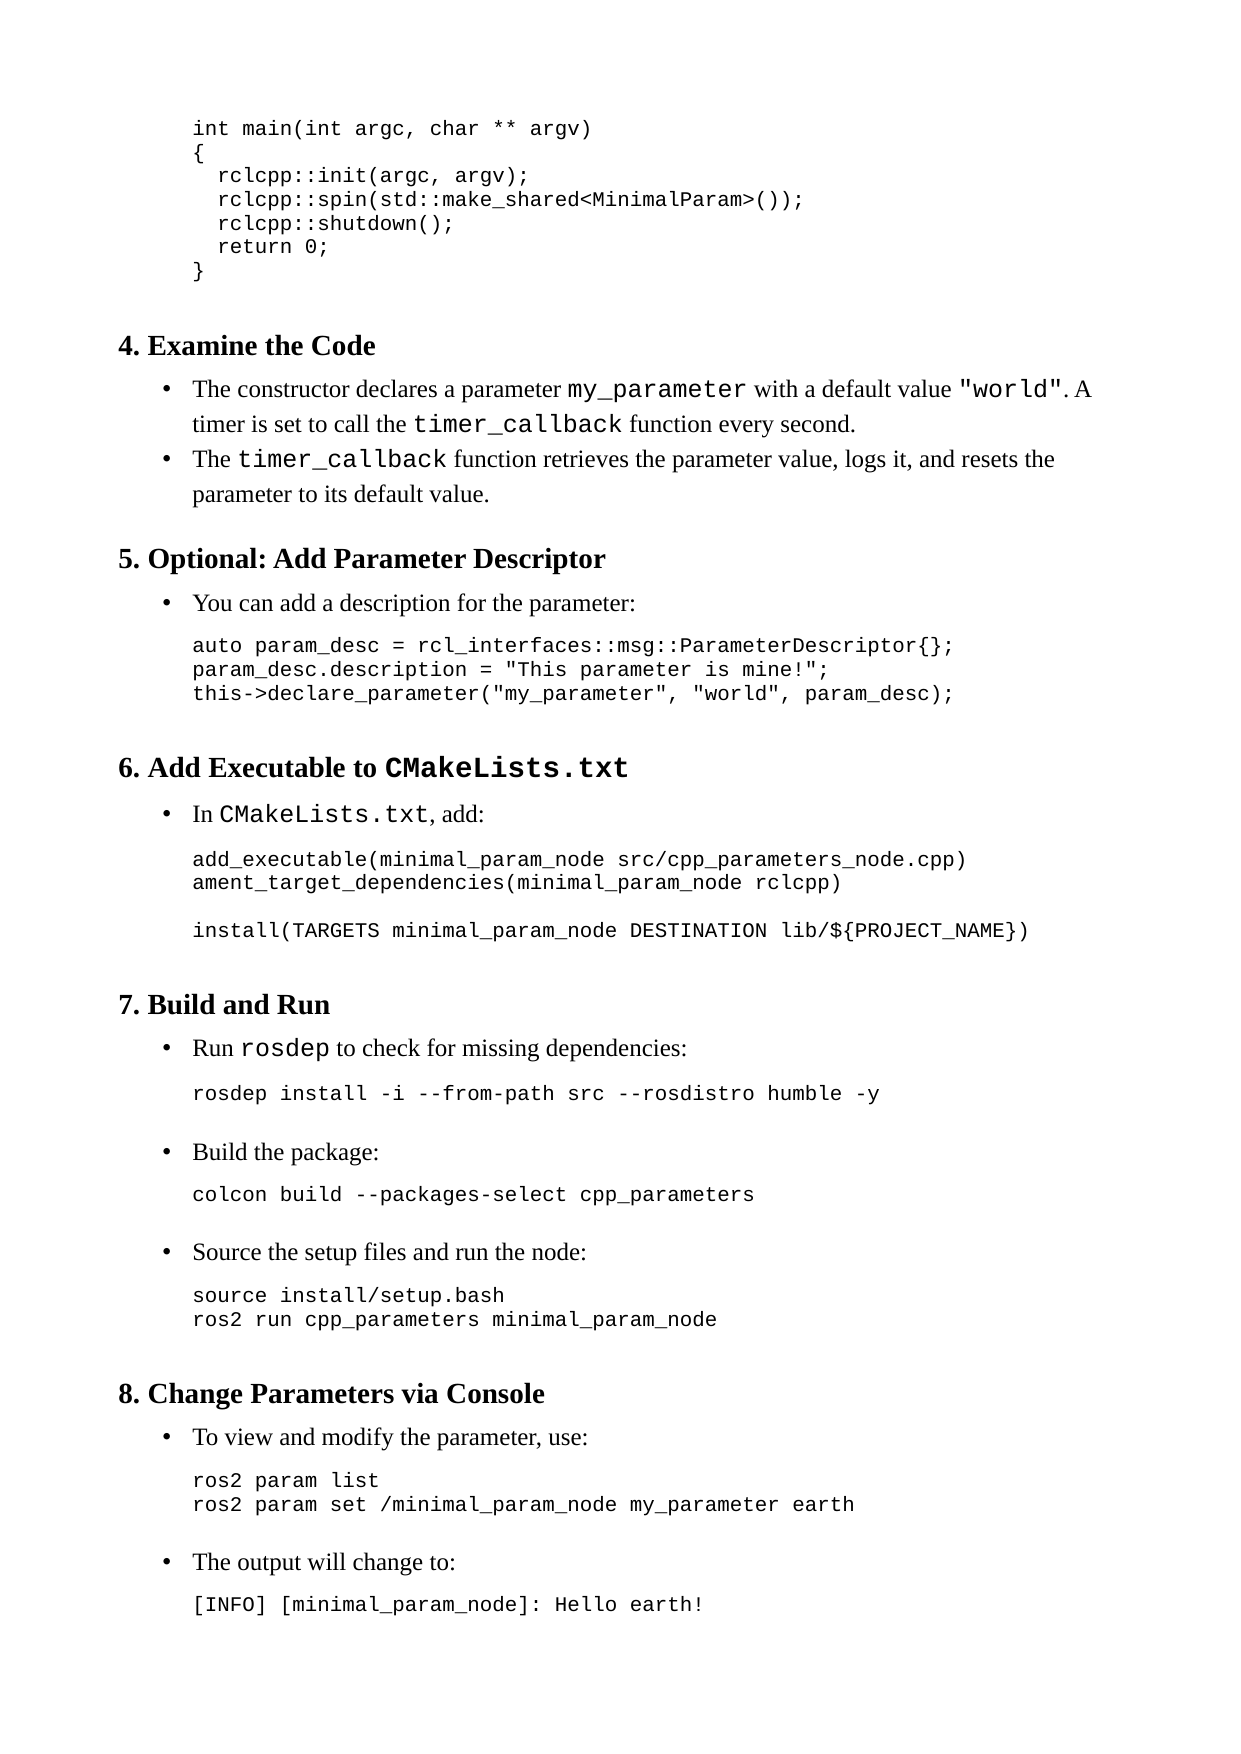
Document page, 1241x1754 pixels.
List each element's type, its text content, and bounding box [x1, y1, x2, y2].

list int main(int argc, char ** argv) [162, 118, 1122, 142]
list auto param_desc = rcl_interfaces::msg::ParameterDescriptor{}; [162, 635, 1122, 659]
list The output will change to: [162, 1547, 1122, 1575]
subtitle 7. Build and Run [118, 987, 1122, 1021]
list The constructor declares a parameter my_parameter with a default value "world". A timer is set to call the timer_callback function every second. [162, 374, 1122, 440]
list ros2 param list [162, 1470, 1122, 1493]
list this->declare_parameter("my_parameter", "world", param_desc); [162, 682, 1122, 706]
list ros2 param set /minimal_param_node my_parameter earth [162, 1493, 1122, 1517]
list You can add a description for the parameter: [162, 588, 1122, 616]
list return 0; [162, 236, 1122, 260]
list source install/setup.bash [162, 1285, 1122, 1308]
list colcon build --packages-select cpp_parameters [162, 1184, 1122, 1208]
subtitle 6. Add Executable to CMakeLists.txt [118, 750, 1122, 786]
list } [162, 260, 1122, 284]
list rclcpp::shutdown(); [162, 213, 1122, 236]
list Run rosdep to check for missing dependencies: [162, 1033, 1122, 1064]
list rosdep install -i --from-path src --rosdistro humble -y [162, 1083, 1122, 1107]
list rclcpp::init(argc, argv); [162, 165, 1122, 189]
list install(TARGETS minimal_param_node DESTINATION lib/${PROJECT_NAME}) [162, 920, 1122, 943]
list ros2 run cpp_parameters minimal_param_node [162, 1308, 1122, 1332]
subtitle 8. Change Parameters via Console [118, 1376, 1122, 1410]
list { [162, 142, 1122, 165]
list rclcpp::spin(std::make_shared<MinimalParam>()); [162, 189, 1122, 213]
list ament_target_dependencies(minimal_param_node rclcpp) [162, 872, 1122, 896]
list The timer_callback function retrieves the parameter value, logs it, and resets the parameter to its default value. [162, 444, 1122, 508]
subtitle 5. Optional: Add Parameter Descriptor [118, 542, 1122, 575]
list Build the package: [162, 1137, 1122, 1165]
subtitle 4. Examine the Code [118, 328, 1122, 361]
list add_executable(minimal_param_node src/cpp_parameters_node.cpp) [162, 849, 1122, 872]
list To view and modify the parameter, use: [162, 1422, 1122, 1451]
list param_desc.description = "This parameter is mine!"; [162, 659, 1122, 682]
list Source the setup files and run the node: [162, 1237, 1122, 1266]
list In CMakeLists.txt, add: [162, 799, 1122, 829]
list [INFO] [minimal_param_node]: Hello earth! [162, 1594, 1122, 1618]
